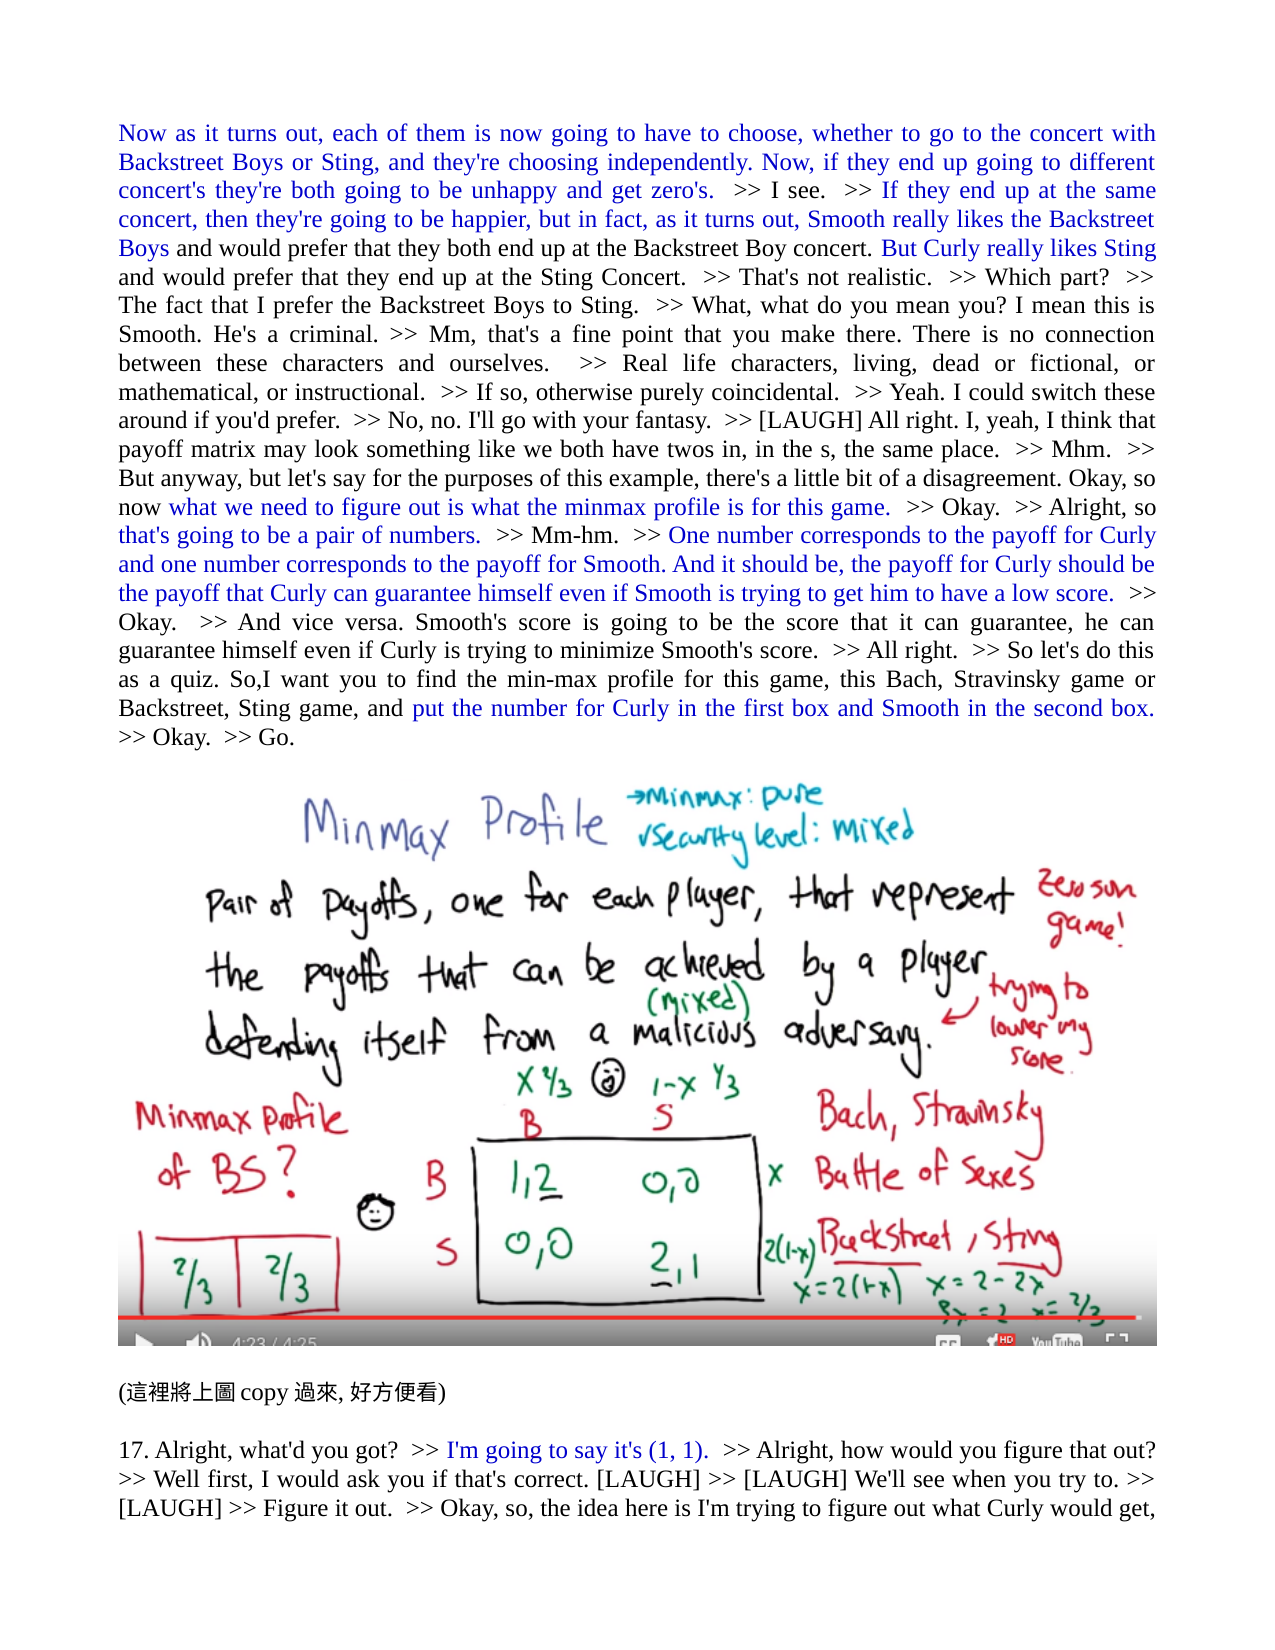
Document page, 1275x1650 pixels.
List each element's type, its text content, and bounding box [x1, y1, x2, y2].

text Now as it turns out, each of them is now going to have to choose, whether to go to the concert with Backstreet Boys or Sting, and they're choosing independently. Now, if they end up going to different concert's they're both going to be unhappy and get zero's. >> I see. >> If they end up at the same concert, then they're going to be happier, but in fact, as it turns out, Smooth really likes the Backstreet Boys and would prefer that they both end up at the Backstreet Boy concert. But Curly really likes Sting and would prefer that they end up at the Sting Concert. >> That's not realistic. >> Which part? >> The fact that I prefer the Backstreet Boys to Sting. >> What, what do you mean you? I mean this is Smooth. He's a criminal. >> Mm, that's a fine point that you make there. There is no connection between these characters and ourselves. >> Real life characters, living, dead or fictional, or mathematical, or instructional. >> If so, otherwise purely coincidental. >> Yeah. I could switch these around if you'd prefer. >> No, no. I'll go with your fantasy. >> [LAUGH] All right. I, yeah, I think that payoff matrix may look something like we both have twos in, in the s, the same place. >> Mhm. >> But anyway, but let's say for the purposes of this example, there's a little bit of a disagreement. Okay, so now what we need to figure out is what the minmax profile is for this game. >> Okay. >> Alright, so that's going to be a pair of numbers. >> Mm-hm. >> One number corresponds to the payoff for Curly and one number corresponds to the payoff for Smooth. And it should be, the payoff for Curly should be the payoff that Curly can guarantee himself even if Smooth is trying to get him to have a low score. >> Okay. >> And vice versa. Smooth's score is going to be the score that it can guarantee, he can guarantee himself even if Curly is trying to minimize Smooth's score. >> All right. >> So let's do this as a quiz. So,I want you to find the min-max profile for this game, this Bach, Stravinsky game or Backstreet, Sting game, and put the number for Curly in the first box and Smooth in the second box. >> Okay. >> Go. [118, 118, 1157, 751]
picture [118, 779, 1157, 1346]
text 17. Alright, what'd you got? >> I'm going to say it's (1, 1). >> Alright, how would you figure that out? >> Well first, I would ask you if that's correct. [LAUGH] >> [LAUGH] We'll see when you try to. >> [LAUGH] >> Figure it out. >> Okay, so, the idea here is I'm trying to figure out what Curly would get, [118, 1435, 1157, 1521]
text (這裡將上圖copy過來, 好方便看) [118, 1375, 1157, 1406]
